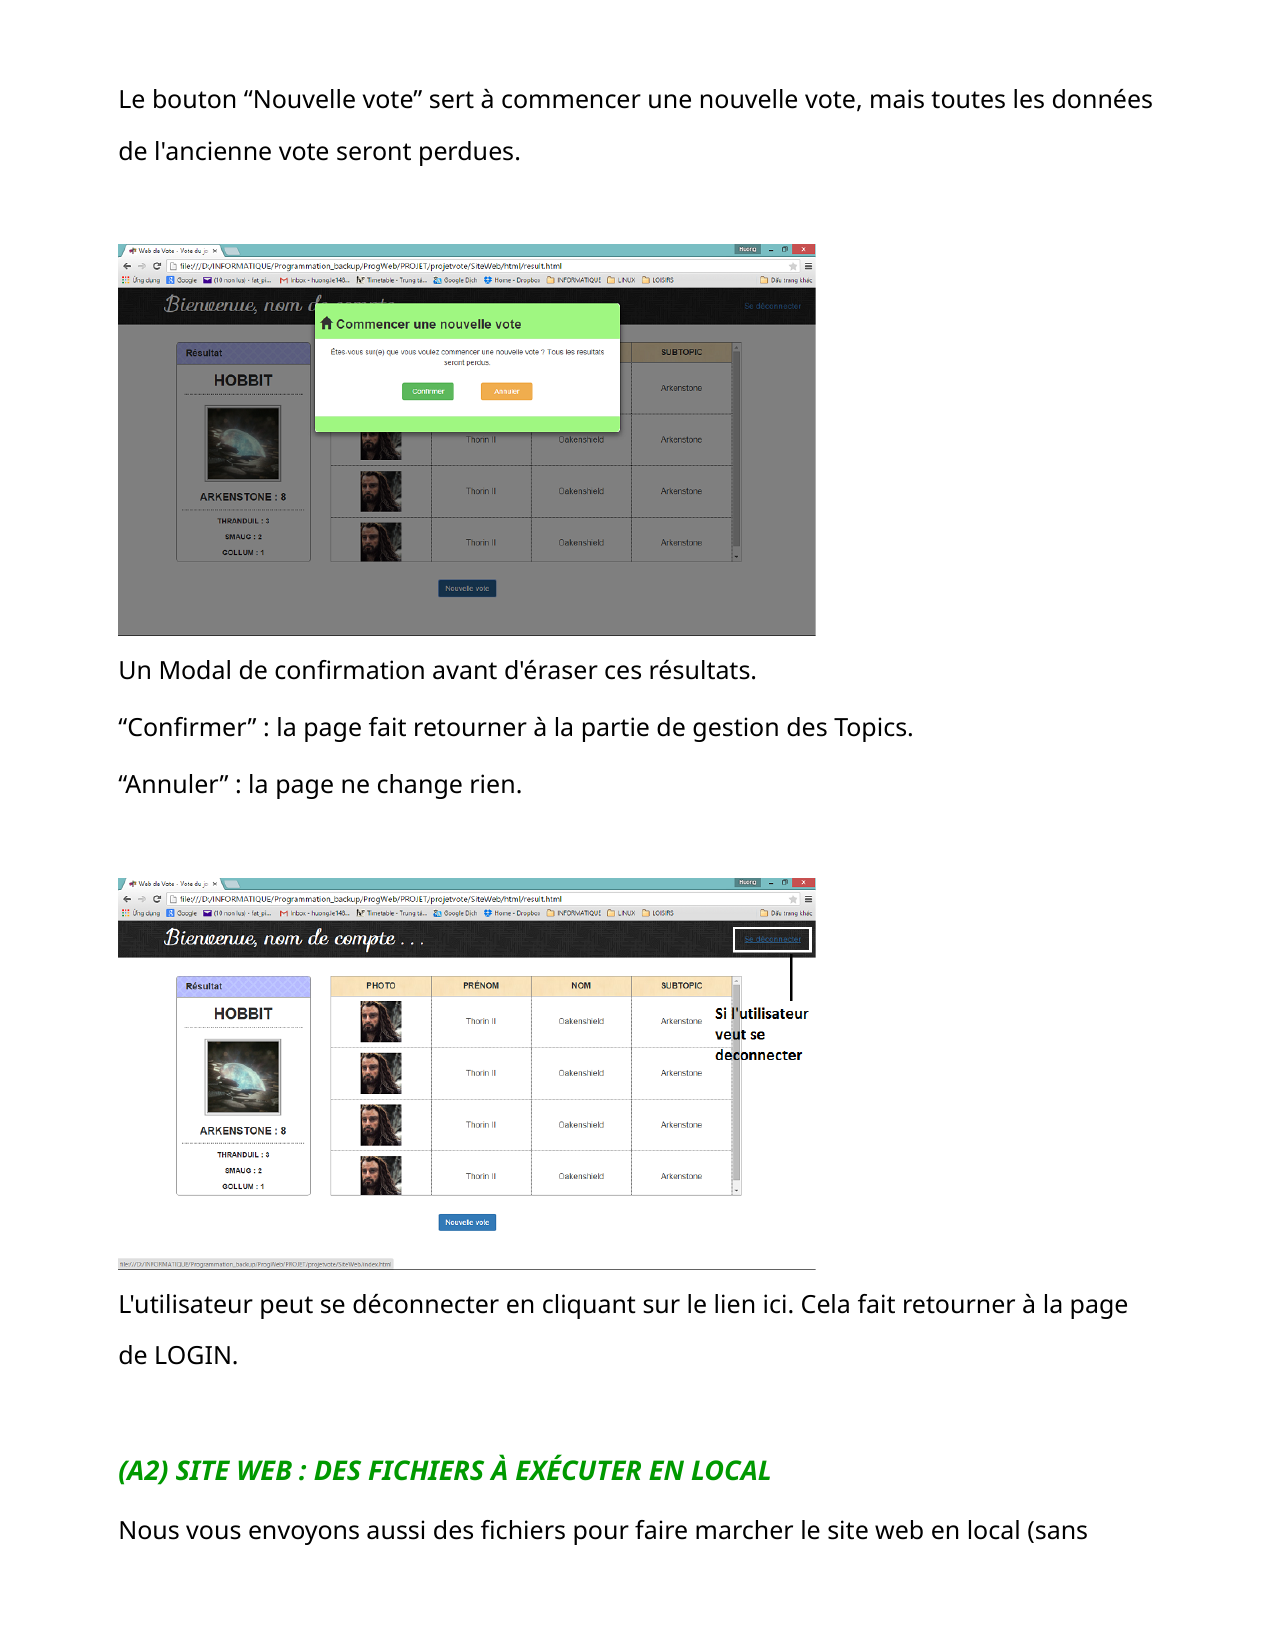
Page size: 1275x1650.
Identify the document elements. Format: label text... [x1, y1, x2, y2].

picture [118, 244, 816, 636]
text “Confirmer” : la page fait retourner à la partie de gestion des Topics. [118, 710, 1157, 744]
picture [118, 878, 816, 1270]
text “Annuler” : la page ne change rien. [118, 767, 1157, 801]
text Nous vous envoyons aussi des fichiers pour faire marcher le site web en local (sans [118, 1513, 1157, 1547]
text Le bouton “Nouvelle vote” sert à commencer une nouvelle vote, mais toutes les données de l'ancienne vote seront perdues. [118, 82, 1157, 167]
text (A2) SITE WEB : DES FICHIERS À EXÉCUTER EN LOCAL [118, 1452, 1157, 1488]
text Un Modal de confirmation avant d'éraser ces résultats. [118, 247, 1157, 687]
text L'utilisateur peut se déconnecter en cliquant sur le lien ici. Cela fait retourner à la page de LOGIN. [118, 881, 1157, 1372]
